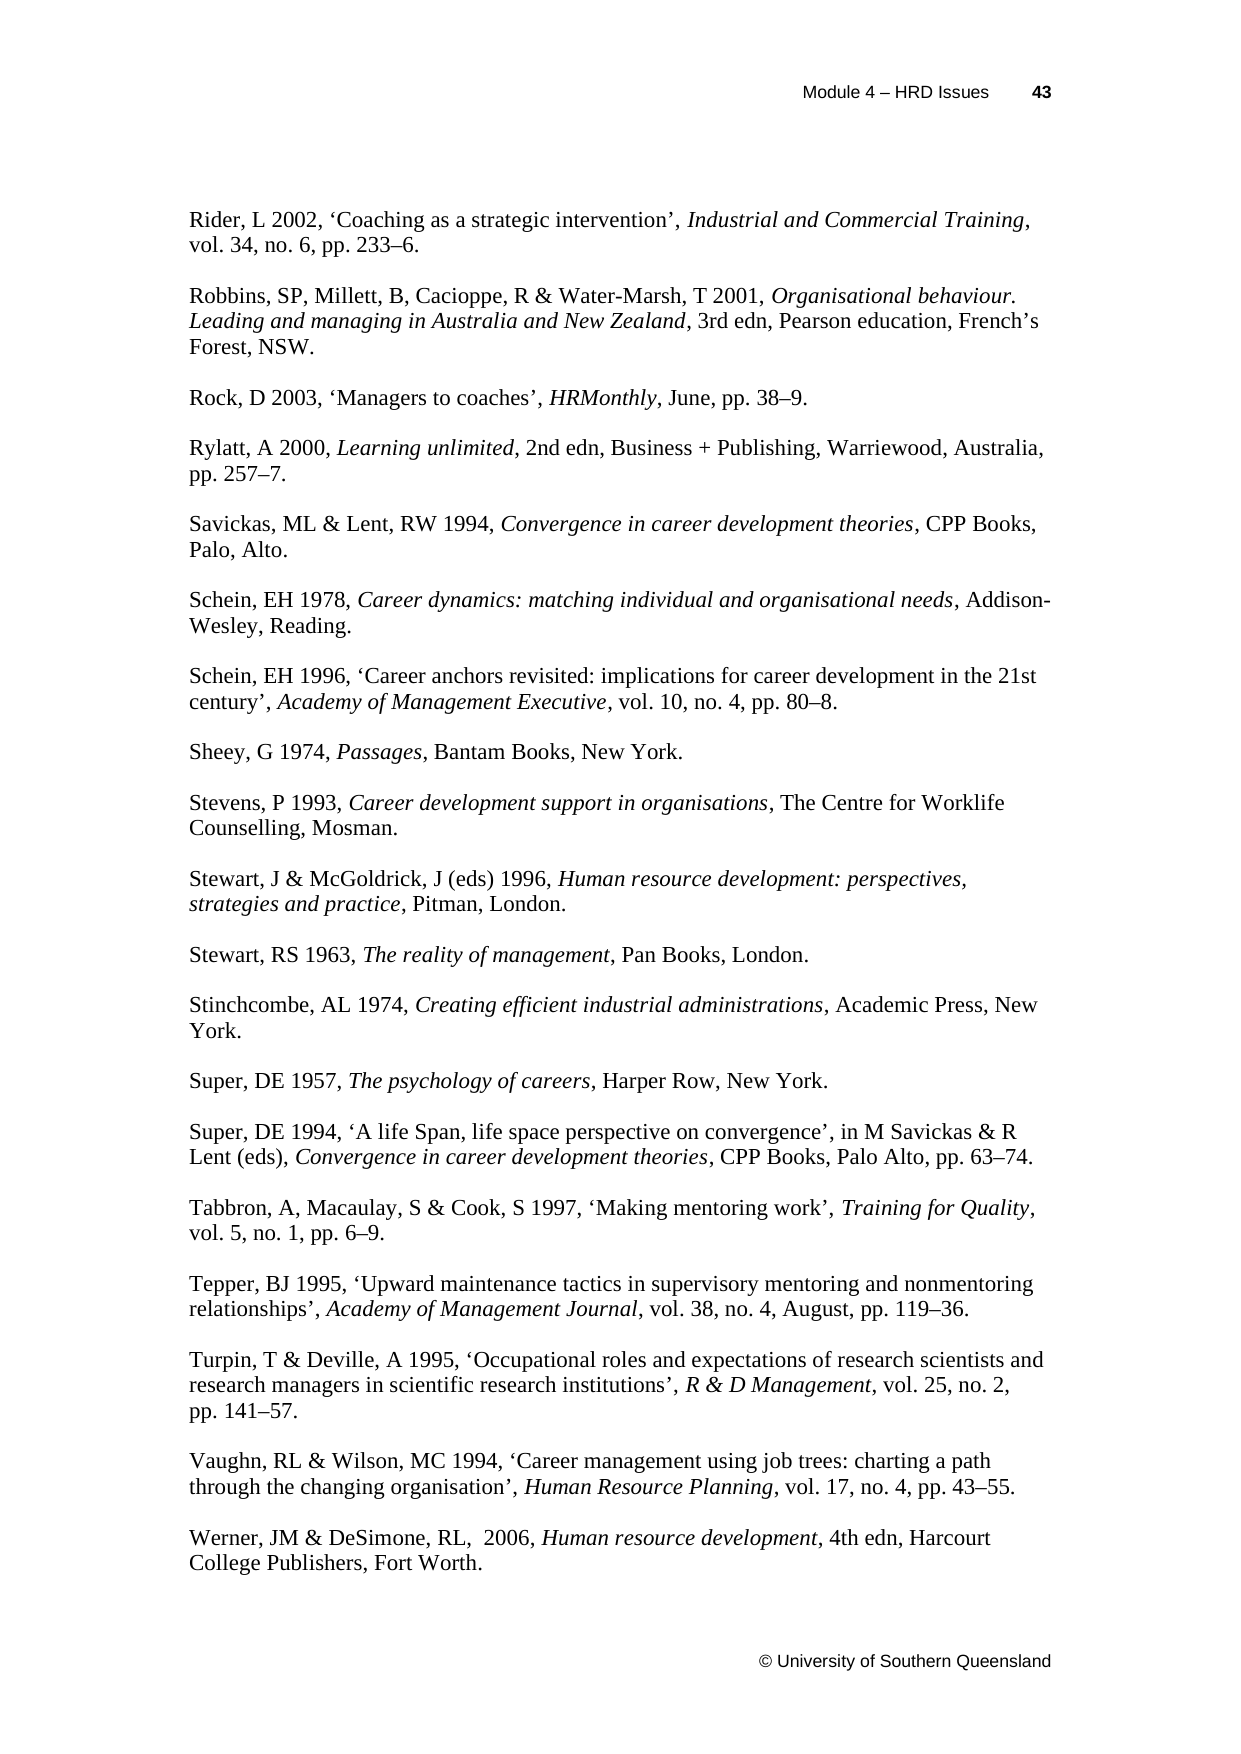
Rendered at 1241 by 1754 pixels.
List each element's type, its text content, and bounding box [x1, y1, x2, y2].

text Super, DE 1994, ‘A life Span, life space perspective on convergence’, in M Savickas & R Lent (eds), Convergence in career development theories, CPP Books, Palo Alto, pp. 63–74. [189, 1119, 1051, 1170]
text Rider, L 2002, ‘Coaching as a strategic intervention’, Industrial and Commercial Training, vol. 34, no. 6, pp. 233–6. [189, 207, 1051, 258]
text Schein, EH 1978, Career dynamics: matching individual and organisational needs, Addison-Wesley, Reading. [189, 587, 1051, 638]
text Robbins, SP, Millett, B, Cacioppe, R & Water-Marsh, T 2001, Organisational behaviour. Leading and managing in Australia and New Zealand, 3rd edn, Pearson education, French’s Forest, NSW. [189, 283, 1051, 359]
text Sheey, G 1974, Passages, Bantam Books, New York. [189, 739, 1051, 764]
text Stevens, P 1993, Career development support in organisations, The Centre for Worklife Counselling, Mosman. [189, 789, 1051, 841]
text Rock, D 2003, ‘Managers to coaches’, HRMonthly, June, pp. 38–9. [189, 384, 1051, 410]
text Vaughn, RL & Wilson, MC 1994, ‘Career management using job trees: charting a path through the changing organisation’, Human Resource Planning, vol. 17, no. 4, pp. 43–55. [189, 1448, 1051, 1499]
text Stewart, J & McGoldrick, J (eds) 1996, Human resource development: perspectives, strategies and practice, Pitman, London. [189, 866, 1051, 917]
text Werner, JM & DeSimone, RL, 2006, Human resource development, 4th edn, Harcourt College Publishers, Fort Worth. [189, 1524, 1051, 1576]
text Savickas, ML & Lent, RW 1994, Convergence in career development theories, CPP Books, Palo, Alto. [189, 511, 1051, 562]
text Stewart, RS 1963, The reality of management, Pan Books, London. [189, 942, 1051, 967]
text Super, DE 1957, The psychology of careers, Harper Row, New York. [189, 1068, 1051, 1094]
text Rylatt, A 2000, Learning unlimited, 2nd edn, Business + Publishing, Warriewood, Australia, pp. 257–7. [189, 435, 1051, 486]
text Tepper, BJ 1995, ‘Upward maintenance tactics in supervisory mentoring and nonmentoring relationships’, Academy of Management Journal, vol. 38, no. 4, August, pp. 119–36. [189, 1271, 1051, 1322]
text Schein, EH 1996, ‘Career anchors revisited: implications for career development in the 21st century’, Academy of Management Executive, vol. 10, no. 4, pp. 80–8. [189, 663, 1051, 714]
text Turpin, T & Deville, A 1995, ‘Occupational roles and expectations of research scientists and research managers in scientific research institutions’, R & D Management, vol. 25, no. 2, pp. 141–57. [189, 1347, 1051, 1423]
text Tabbron, A, Macaulay, S & Cook, S 1997, ‘Making mentoring work’, Training for Quality, vol. 5, no. 1, pp. 6–9. [189, 1195, 1051, 1246]
text Stinchcombe, AL 1974, Creating efficient industrial administrations, Academic Press, New York. [189, 992, 1051, 1043]
